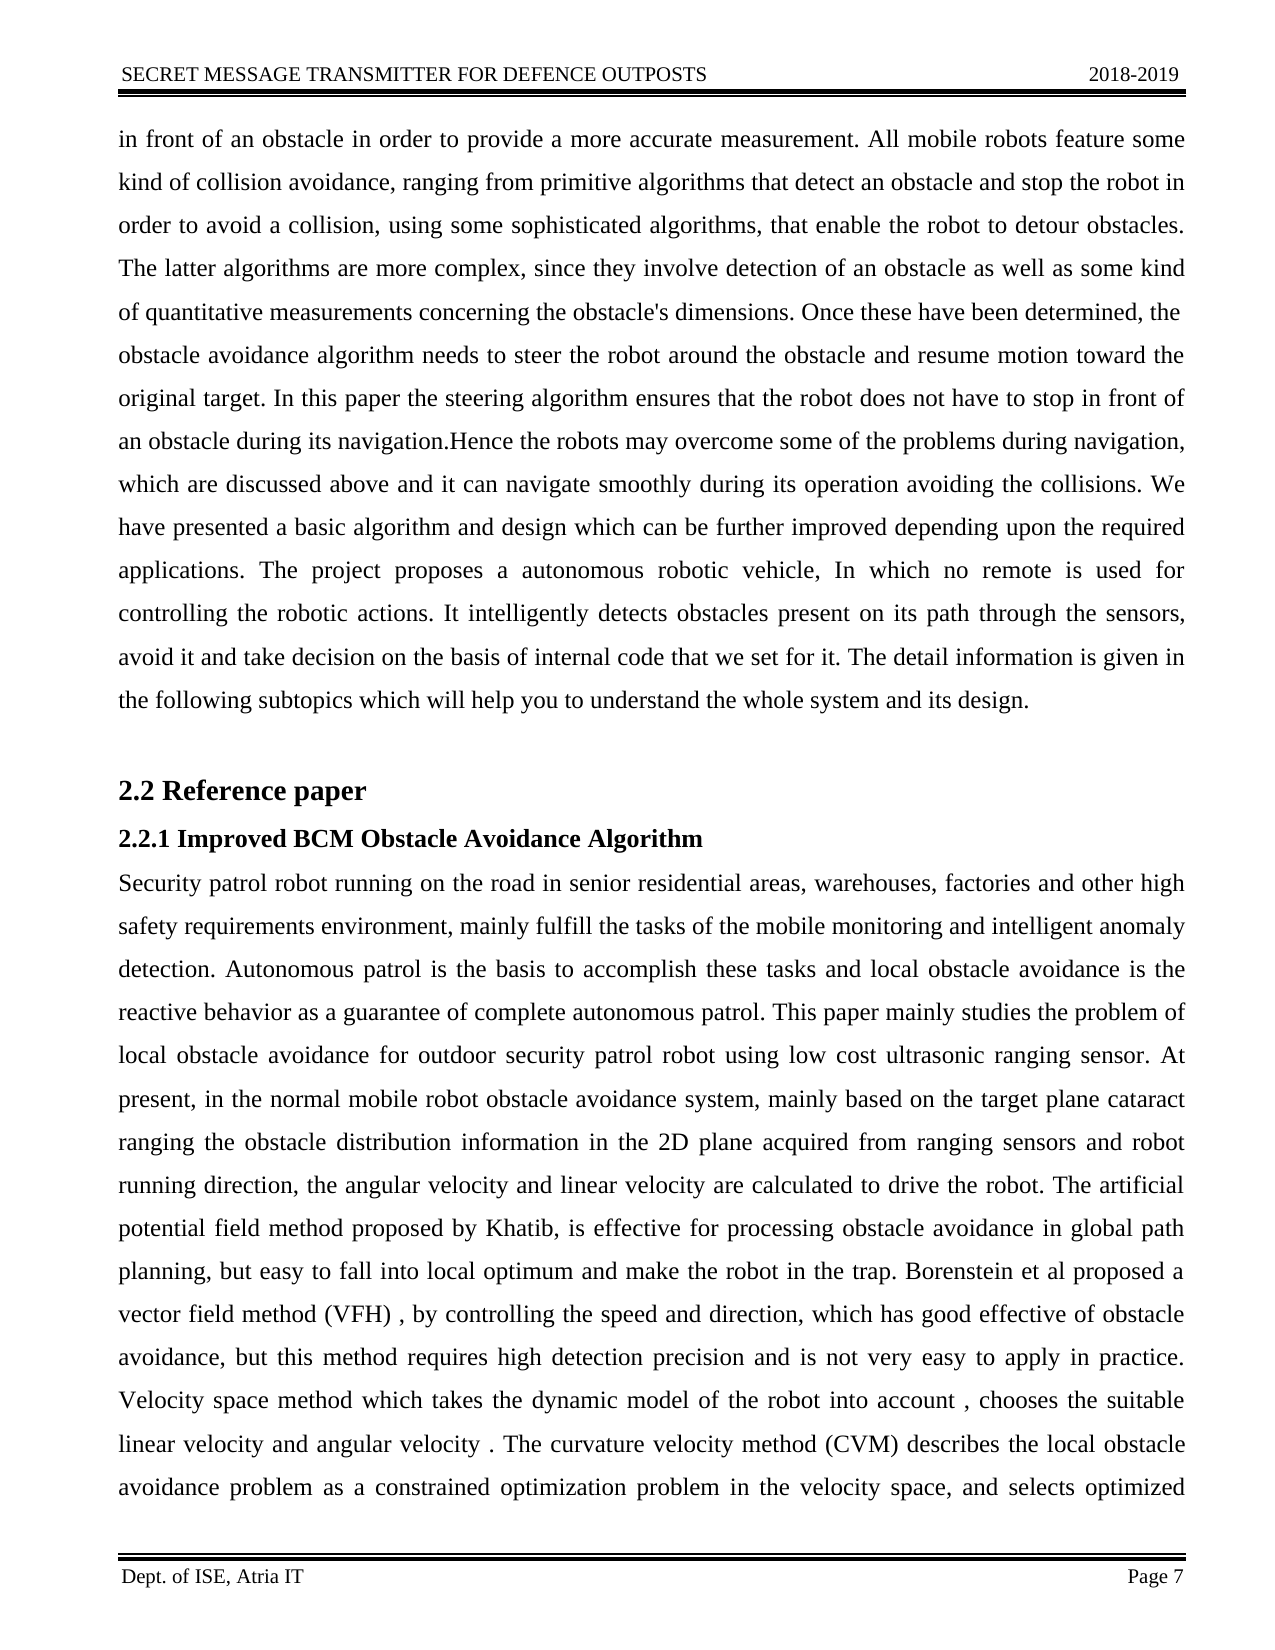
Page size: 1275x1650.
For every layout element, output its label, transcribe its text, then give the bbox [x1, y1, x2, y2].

text 2.2.1 Improved BCM Obstacle Avoidance Algorithm [118, 823, 1186, 853]
text 2.2 Reference paper [118, 773, 1186, 806]
text Security patrol robot running on the road in senior residential areas, warehouses, factories and other high safety requirements environment, mainly fulfill the tasks of the mobile monitoring and intelligent anomaly detection. Autonomous patrol is the basis to accomplish these tasks and local obstacle avoidance is the reactive behavior as a guarantee of complete autonomous patrol. This paper mainly studies the problem of local obstacle avoidance for outdoor security patrol robot using low cost ultrasonic ranging sensor. At present, in the normal mobile robot obstacle avoidance system, mainly based on the target plane cataract ranging the obstacle distribution information in the 2D plane acquired from ranging sensors and robot running direction, the angular velocity and linear velocity are calculated to drive the robot. The artificial potential field method proposed by Khatib, is effective for processing obstacle avoidance in global path planning, but easy to fall into local optimum and make the robot in the trap. Borenstein et al proposed a vector field method (VFH) , by controlling the speed and direction, which has good effective of obstacle avoidance, but this method requires high detection precision and is not very easy to apply in practice. Velocity space method which takes the dynamic model of the robot into account , chooses the suitable linear velocity and angular velocity . The curvature velocity method (CVM) describes the local obstacle avoidance problem as a constrained optimization problem in the velocity space, and selects optimized [118, 868, 1186, 1501]
text obstacle avoidance algorithm needs to steer the robot around the obstacle and resume motion toward the original target. In this paper the steering algorithm ensures that the robot does not have to stop in front of an obstacle during its navigation.Hence the robots may overcome some of the problems during navigation, which are discussed above and it can navigate smoothly during its operation avoiding the collisions. We have presented a basic algorithm and design which can be further improved depending upon the required applications. The project proposes a autonomous robotic vehicle, In which no remote is used for controlling the robotic actions. It intelligently detects obstacles present on its path through the sensors, avoid it and take decision on the basis of internal code that we set for it. The detail information is given in the following subtopics which will help you to understand the whole system and its design. [118, 340, 1186, 713]
text in front of an obstacle in order to provide a more accurate measurement. All mobile robots feature some kind of collision avoidance, ranging from primitive algorithms that detect an obstacle and stop the robot in order to avoid a collision, using some sophisticated algorithms, that enable the robot to detour obstacles. The latter algorithms are more complex, since they involve detection of an obstacle as well as some kind of quantitative measurements concerning the obstacle's dimensions. Once these have been determined, the [118, 124, 1186, 325]
